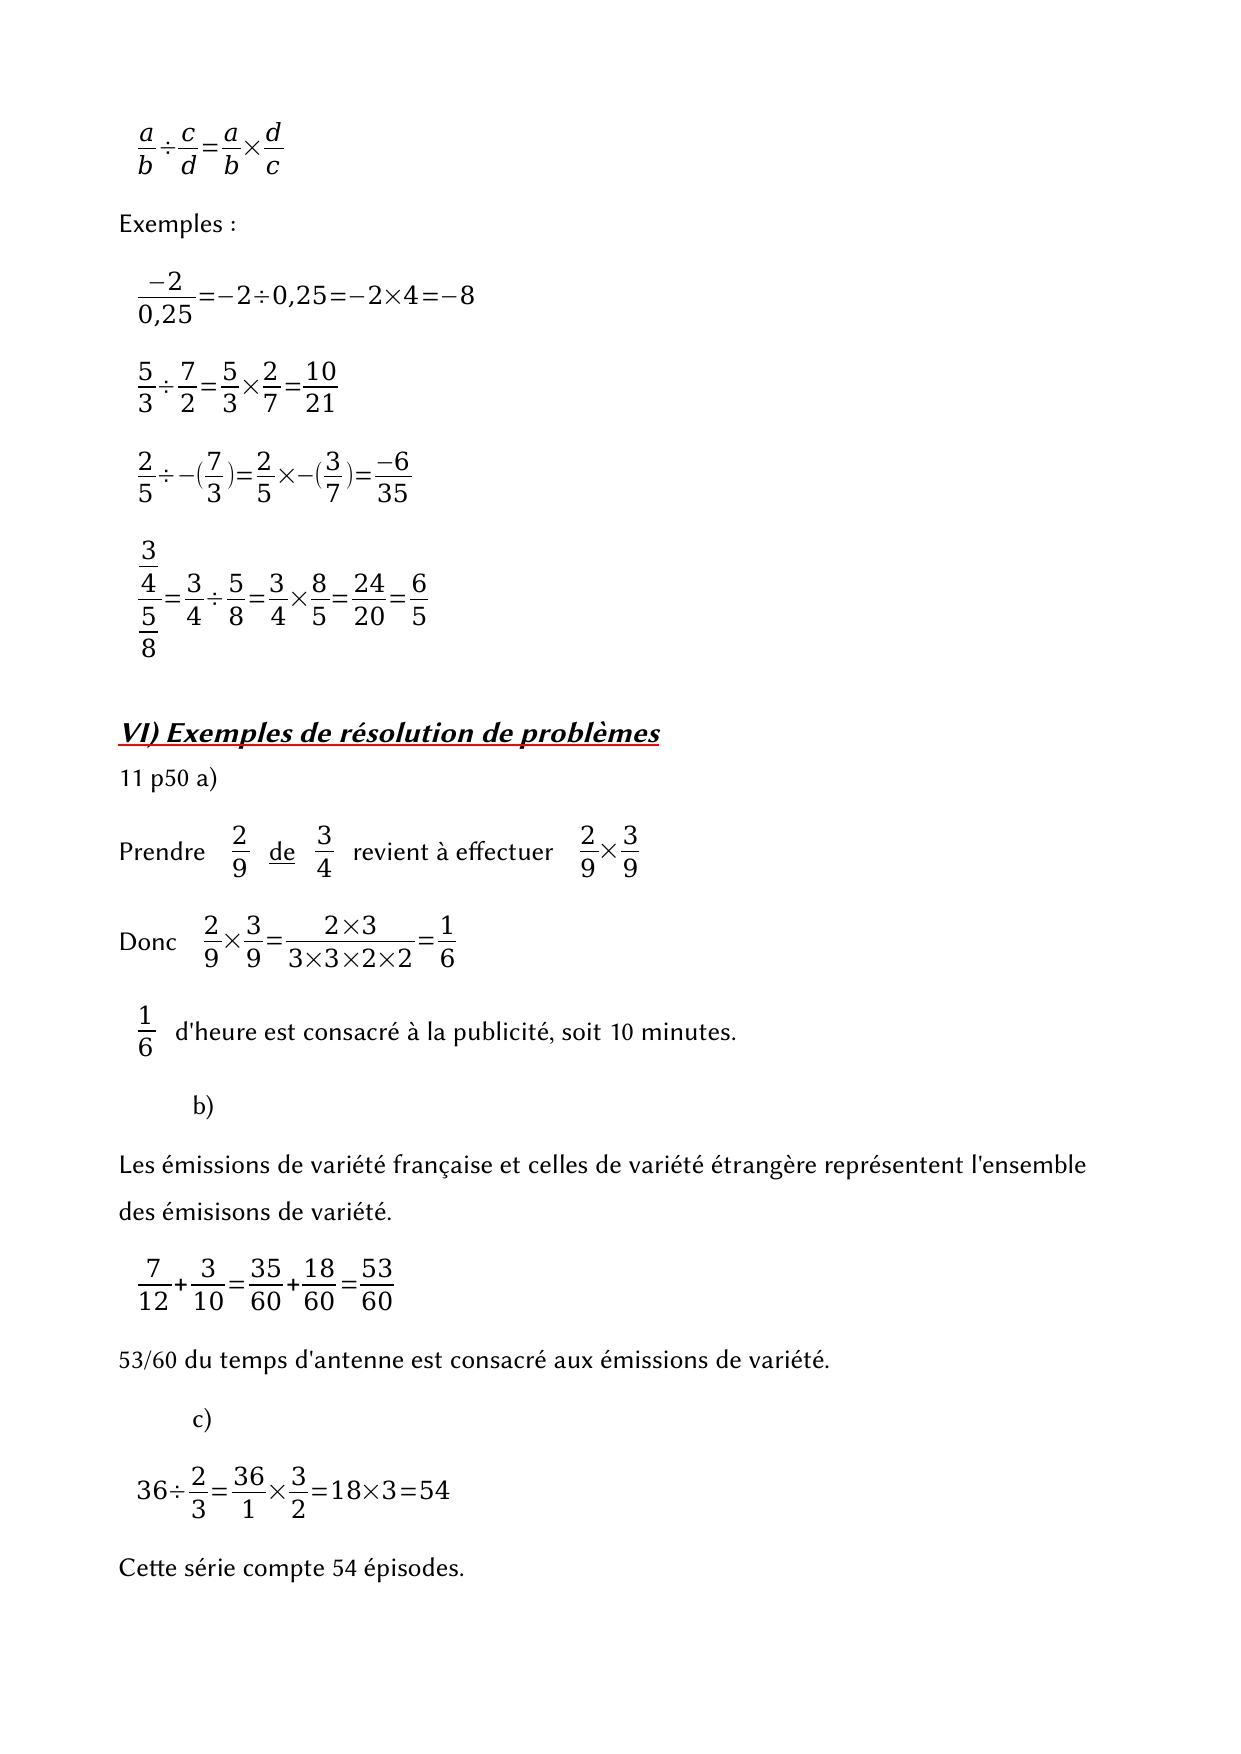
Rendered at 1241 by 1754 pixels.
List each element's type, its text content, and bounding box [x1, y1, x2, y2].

text Les émissions de variété française et celles de variété étrangère représentent l'ensemble des émisisons de variété. [118, 1149, 1122, 1227]
text 11 p50 a) [118, 762, 1122, 793]
text 53/60 du temps d'antenne est consacré aux émissions de variété. [118, 1344, 1122, 1375]
text d'heure est consacré à la publicité, soit 10 minutes. [118, 1001, 1122, 1062]
text Donc [118, 911, 1122, 973]
text c) [118, 1403, 1122, 1434]
text Cette série compte 54 épisodes. [118, 1552, 1122, 1583]
subtitle VI) Exemples de résolution de problèmes [118, 716, 1122, 750]
text Exemples : [118, 208, 1122, 239]
text b) [118, 1090, 1122, 1121]
text Prendre derevient à effectuer [118, 821, 1122, 883]
